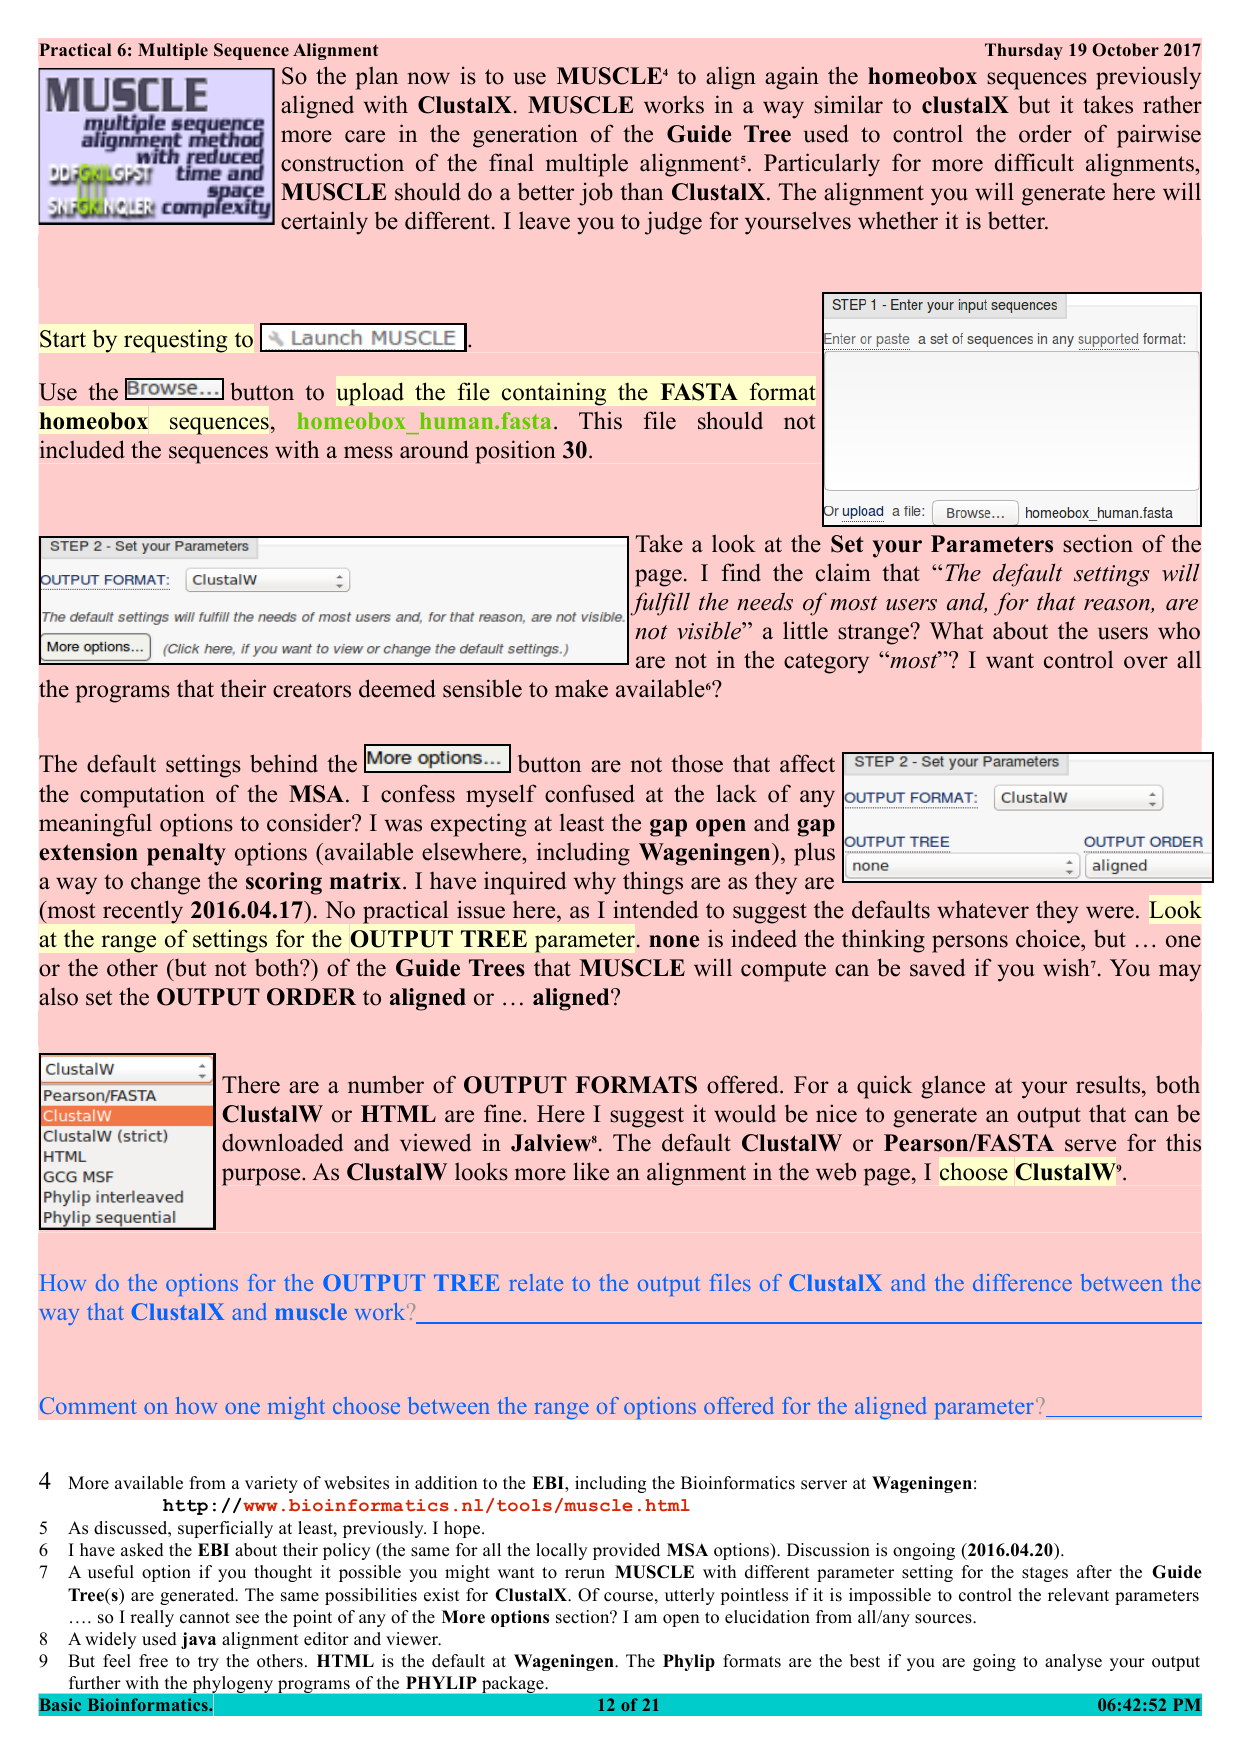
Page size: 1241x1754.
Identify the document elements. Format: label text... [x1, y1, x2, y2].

text More available from a variety of websites in addition to the EBI, including the Bioinformatics server at Wageningen: [38, 1466, 1202, 1495]
text Use thebutton to upload the file containing the FASTA format homeobox sequences, homeobox_human.fasta. This file should not included the sequences with a mess around position 30. [38, 376, 822, 464]
picture [262, 325, 464, 350]
text . [261, 323, 822, 353]
text But feel free to try the others. HTML is the default at Wageningen. The Phylip formats are the best if you are going to analyse your output further with the phylogeny programs of the PHYLIP package. [38, 1649, 1202, 1693]
picture [366, 746, 509, 771]
text As discussed, superficially at least, previously. I hope. [38, 1517, 1202, 1539]
picture [41, 1127, 155, 1228]
text So the plan now is to use MUSCLE to align again the homeobox sequences previously aligned with ClustalX. MUSCLE works in a way similar to clustalX but it takes rather more care in the generation of the Guide Tree used to control the order of pairwise construction of the final multiple alignment. Particularly for more difficult alignments, MUSCLE should do a better job than ClustalX. The alignment you will generate here will certainly be different. I leave you to judge for yourselves whether it is better. [38, 61, 1202, 235]
picture [41, 538, 627, 663]
text I have asked the EBI about their policy (the same for all the locally provided MSA options). Discussion is ongoing (2016.04.20). [38, 1539, 1202, 1561]
picture [38, 68, 275, 225]
text Start by requesting to [38, 323, 260, 353]
text Take a look at the Set your Parameters section of the page. I find the claim that “The default settings will fulfill the needs of most users and, for that reason, are not visible” a little strange? What about the users who are not in the category “most”? I want control over all the programs that their creators deemed sensible to make available? [38, 529, 1202, 703]
text There are a number of OUTPUT FORMATS offered. For a quick glance at your results, both ClustalW or HTML are fine. Here I suggest it would be nice to generate an output that can be downloaded and viewed in Jalview. The default ClustalW or Pearson/FASTA serve for this purpose. As ClustalW looks more like an alignment in the web page, I choose ClustalW. [216, 1069, 1202, 1186]
picture [824, 294, 1200, 525]
text A widely used java alignment editor and viewer. [38, 1627, 1202, 1649]
picture [127, 380, 222, 398]
text A useful option if you thought it possible you might want to rerun MUSCLE with different parameter setting for the stages after the Guide Tree(s) are generated. The same possibilities exist for ClustalX. Of course, utterly pointless if it is impossible to control the relevant parameters …. so I really cannot see the point of any of the More options section? I am open to elucidation from all/any sources. [38, 1561, 1202, 1627]
text http://www.bioinformatics.nl/tools/muscle.html [40, 1495, 1202, 1517]
picture [844, 754, 1212, 881]
text Comment on how one might choose between the range of options offered for the aligned parameter? [38, 1391, 1202, 1420]
text The default settings behind thebutton are not those that affect the computation of the MSA. I confess myself confused at the lack of any meaningful options to consider? I was expecting at least the gap open and gap extension penalty options (available elsewhere, including Wageningen), plus a way to change the scoring matrix. I have inquired why things are as they are (most recently 2016.04.17). No practical issue here, as I intended to suggest the defaults whatever they were. Look at the range of settings for the OUTPUT TREE parameter. none is indeed the thinking persons choice, but … one or the other (but not both?) of the Guide Trees that MUSCLE will compute can be saved if you wish. You may also set the OUTPUT ORDER to aligned or … aligned? [38, 744, 1202, 1011]
text How do the options for the OUTPUT TREE relate to the output files of ClustalX and the difference between the way that ClustalX and muscle work? [38, 1268, 1202, 1326]
